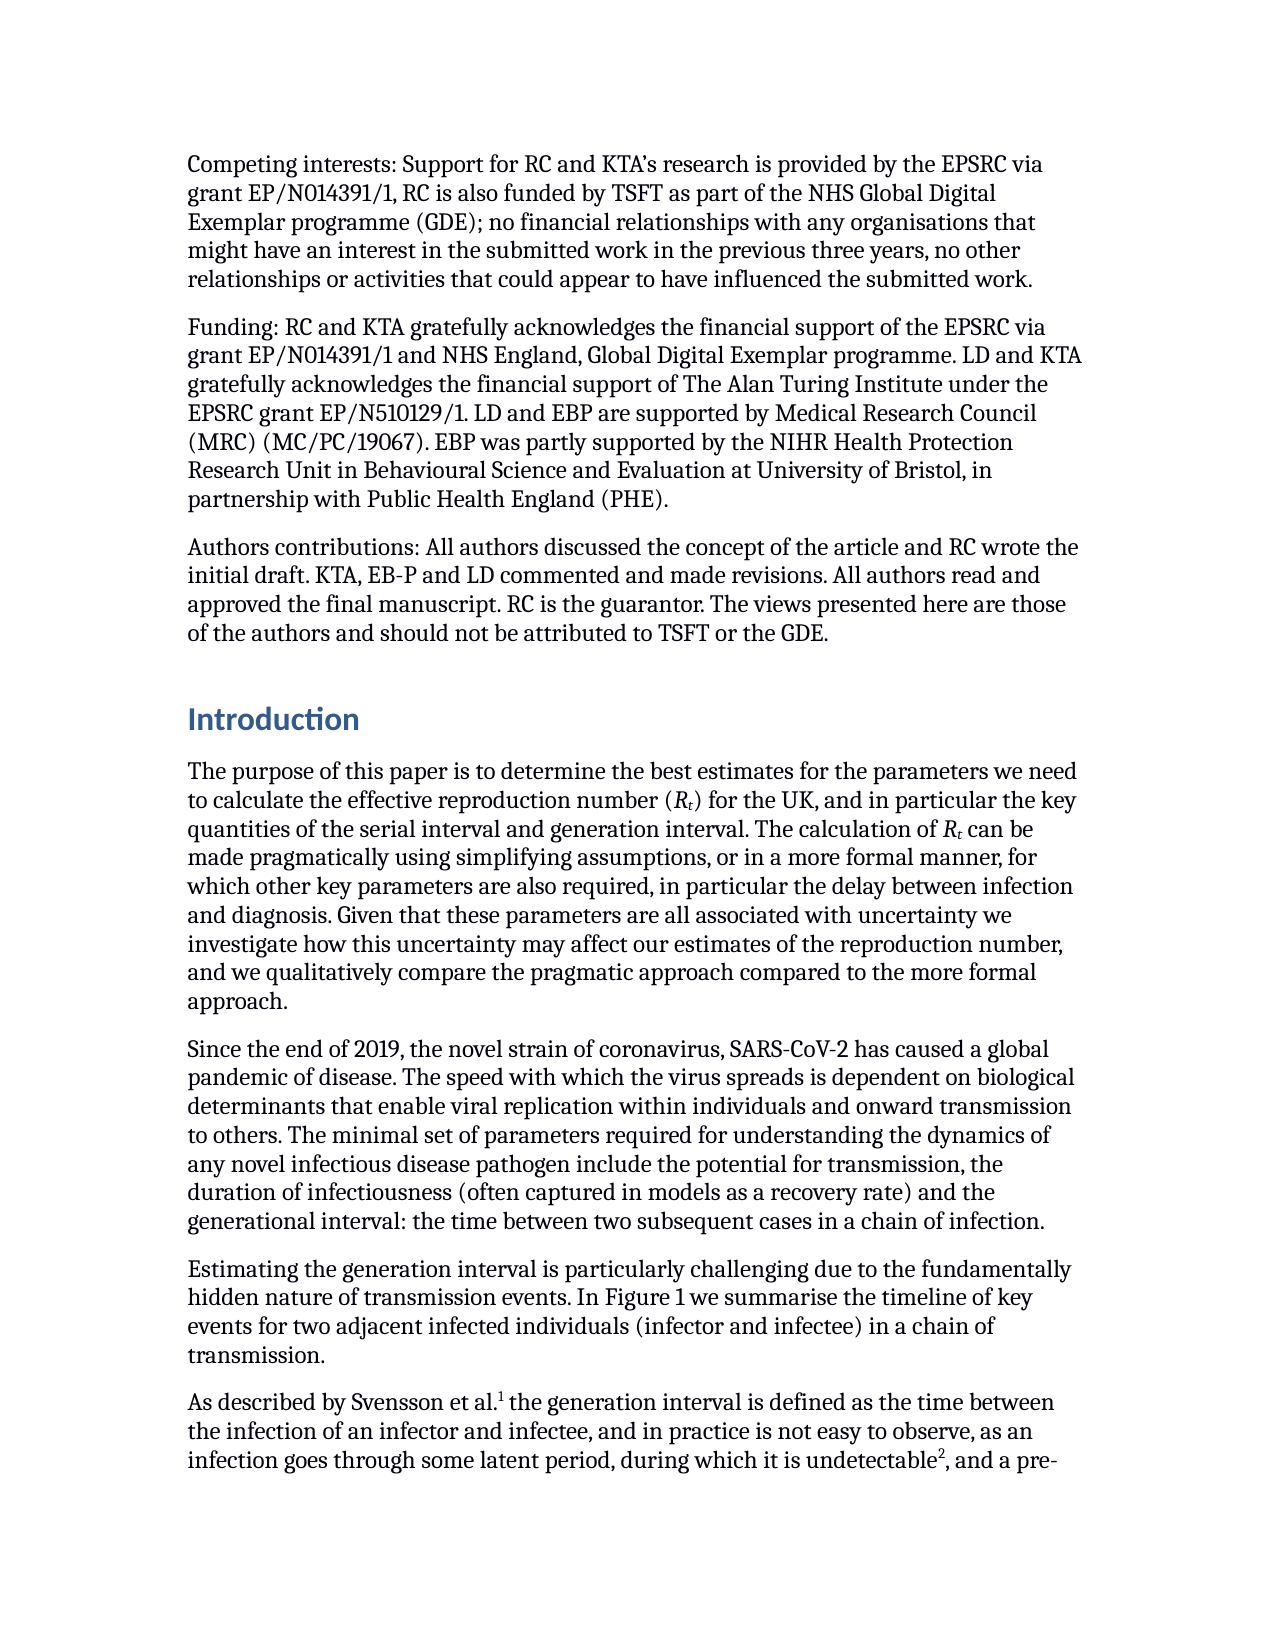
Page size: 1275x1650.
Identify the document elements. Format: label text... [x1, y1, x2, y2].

text Competing interests: Support for RC and KTA’s research is provided by the EPSRC via grant EP/N014391/1, RC is also funded by TSFT as part of the NHS Global Digital Exemplar programme (GDE); no financial relationships with any organisations that might have an interest in the submitted work in the previous three years, no other relationships or activities that could appear to have influenced the submitted work. [187, 150, 1087, 294]
text Estimating the generation interval is particularly challenging due to the fundamentally hidden nature of transmission events. In Figure 1 we summarise the timeline of key events for two adjacent infected individuals (infector and infectee) in a chain of transmission. [187, 1254, 1087, 1369]
text The purpose of this paper is to determine the best estimates for the parameters we need to calculate the effective reproduction number (Rt) for the UK, and in particular the key quantities of the serial interval and generation interval. The calculation of Rt can be made pragmatically using simplifying assumptions, or in a more formal manner, for which other key parameters are also required, in particular the delay between infection and diagnosis. Given that these parameters are all associated with uncertainty we investigate how this uncertainty may affect our estimates of the reproduction number, and we qualitatively compare the pragmatic approach compared to the more formal approach. [187, 757, 1087, 1016]
subtitle Introduction [187, 697, 1087, 738]
text Authors contributions: All authors discussed the concept of the article and RC wrote the initial draft. KTA, EB-P and LD commented and made revisions. All authors read and approved the final manuscript. RC is the guarantor. The views presented here are those of the authors and should not be attributed to TSFT or the GDE. [187, 532, 1087, 647]
text As described by Svensson et al.1 the generation interval is defined as the time between the infection of an infector and infectee, and in practice is not easy to observe, as an infection goes through some latent period, during which it is undetectable2, and a pre- [187, 1388, 1087, 1474]
text Funding: RC and KTA gratefully acknowledges the financial support of the EPSRC via grant EP/N014391/1 and NHS England, Global Digital Exemplar programme. LD and KTA gratefully acknowledges the financial support of The Alan Turing Institute under the EPSRC grant EP/N510129/1. LD and EBP are supported by Medical Research Council (MRC) (MC/PC/19067). EBP was partly supported by the NIHR Health Protection Research Unit in Behavioural Science and Evaluation at University of Bristol, in partnership with Public Health England (PHE). [187, 312, 1087, 514]
text Since the end of 2019, the novel strain of coronavirus, SARS-CoV-2 has caused a global pandemic of disease. The speed with which the virus spreads is dependent on biological determinants that enable viral replication within individuals and onward transmission to others. The minimal set of parameters required for understanding the dynamics of any novel infectious disease pathogen include the potential for transmission, the duration of infectiousness (often captured in models as a recovery rate) and the generational interval: the time between two subsequent cases in a chain of infection. [187, 1034, 1087, 1236]
